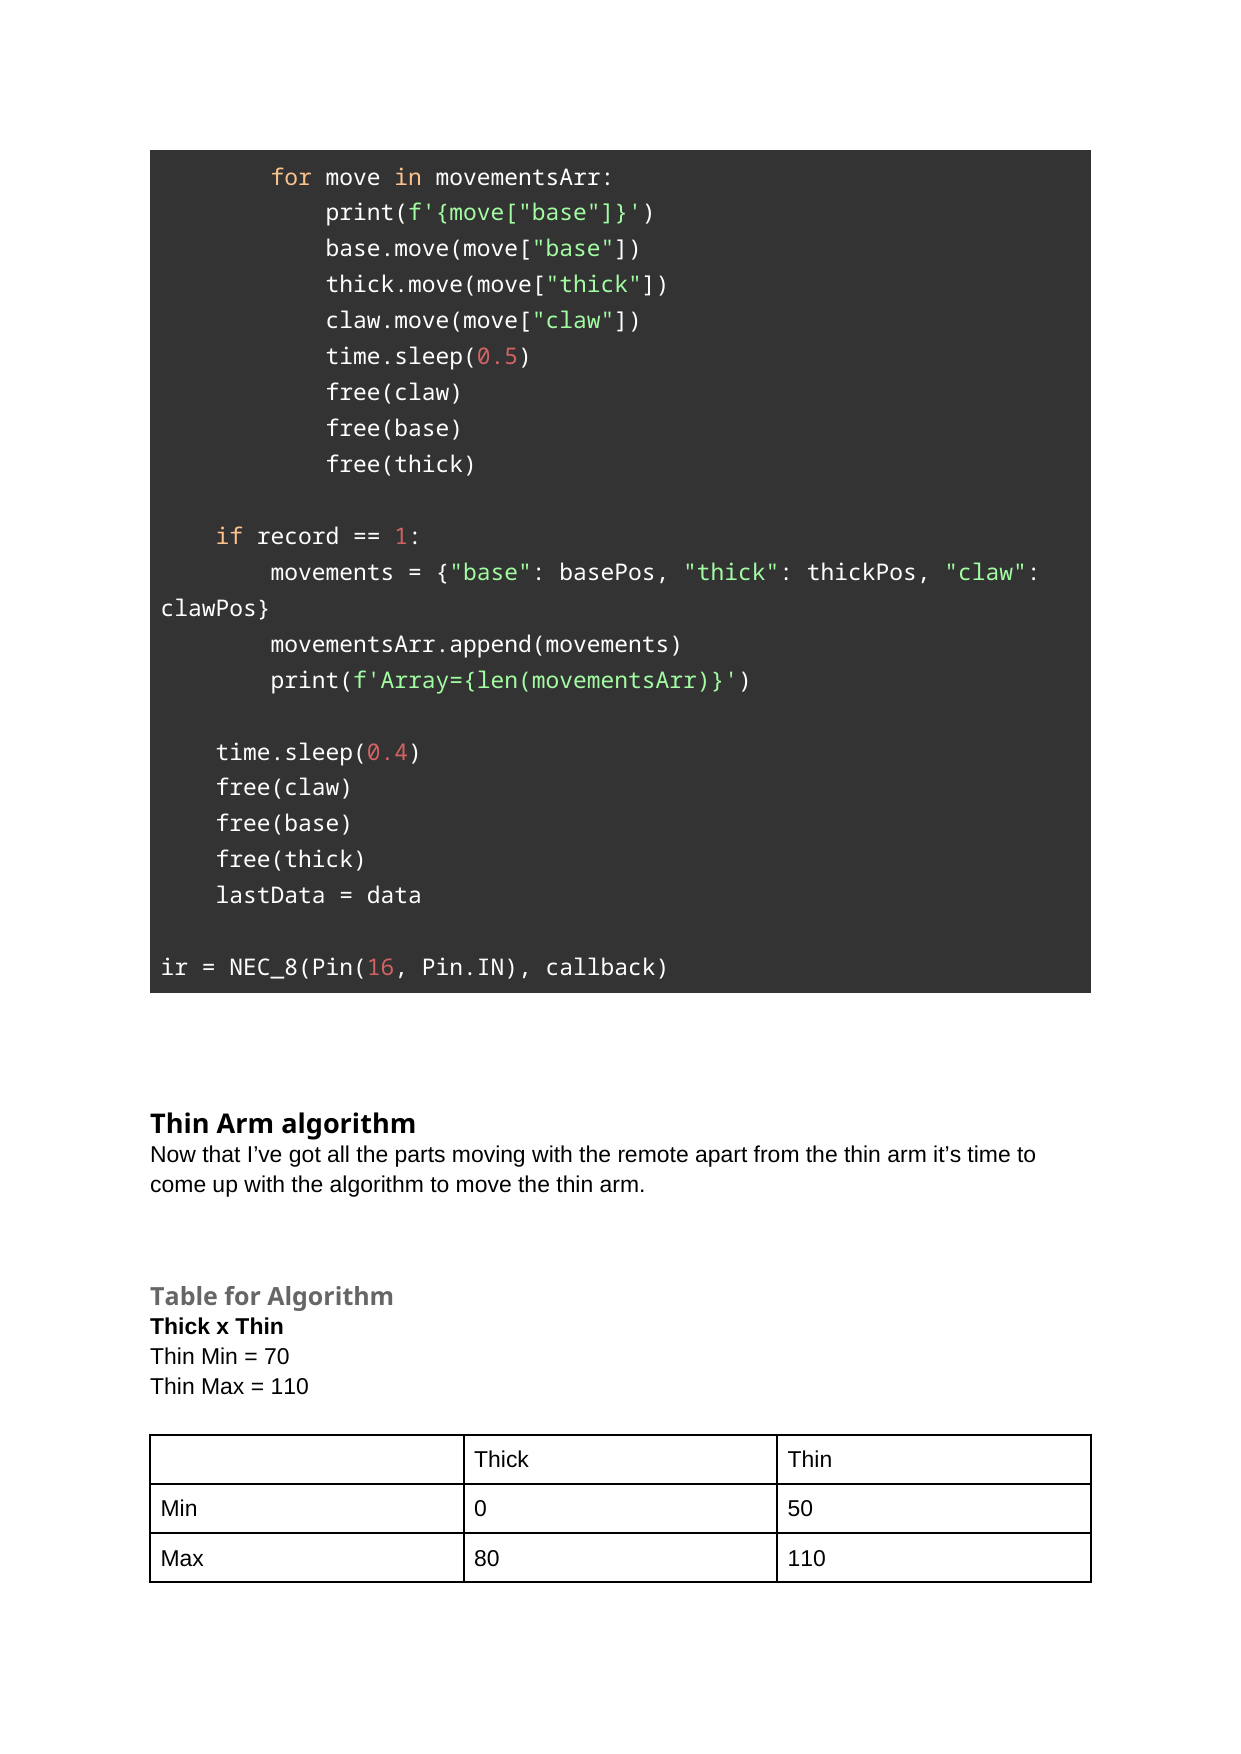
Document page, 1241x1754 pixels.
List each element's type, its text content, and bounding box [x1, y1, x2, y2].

text Thin Min = 70 [150, 1343, 1090, 1369]
table_header Thick [465, 1436, 776, 1483]
text Thick x Thin [150, 1313, 1090, 1339]
table_cell 50 [778, 1485, 1090, 1532]
table_cell Max [151, 1534, 463, 1581]
table_header for move in movementsArr: print(f'{move["base"]}') base.move(move["base"]) thick.move(move["thick"]) claw.move(move["claw"]) time.sleep(0.5) free(claw) free(base) free(thick) if record == 1: movements = {"base": basePos, "thick": thickPos, "claw": clawPos} movementsArr.append(movements) print(f'Array={len(movementsArr)}') time.sleep(0.4) free(claw) free(base) free(thick) lastData = data ir = NEC_8(Pin(16, Pin.IN), callback) [150, 150, 1091, 993]
table_cell 110 [778, 1534, 1090, 1581]
subtitle Thin Arm algorithm [150, 1104, 1090, 1141]
table_cell 0 [465, 1485, 776, 1532]
table_cell 80 [465, 1534, 776, 1581]
table_cell Min [151, 1485, 463, 1532]
text Thin Max = 110 [150, 1373, 1090, 1399]
text Now that I’ve got all the parts moving with the remote apart from the thin arm it’s time to come up with the algorithm to move the thin arm. [150, 1141, 1090, 1198]
subtitle Table for Algorithm [150, 1278, 1090, 1313]
table_header [151, 1436, 463, 1483]
table_header Thin [778, 1436, 1090, 1483]
